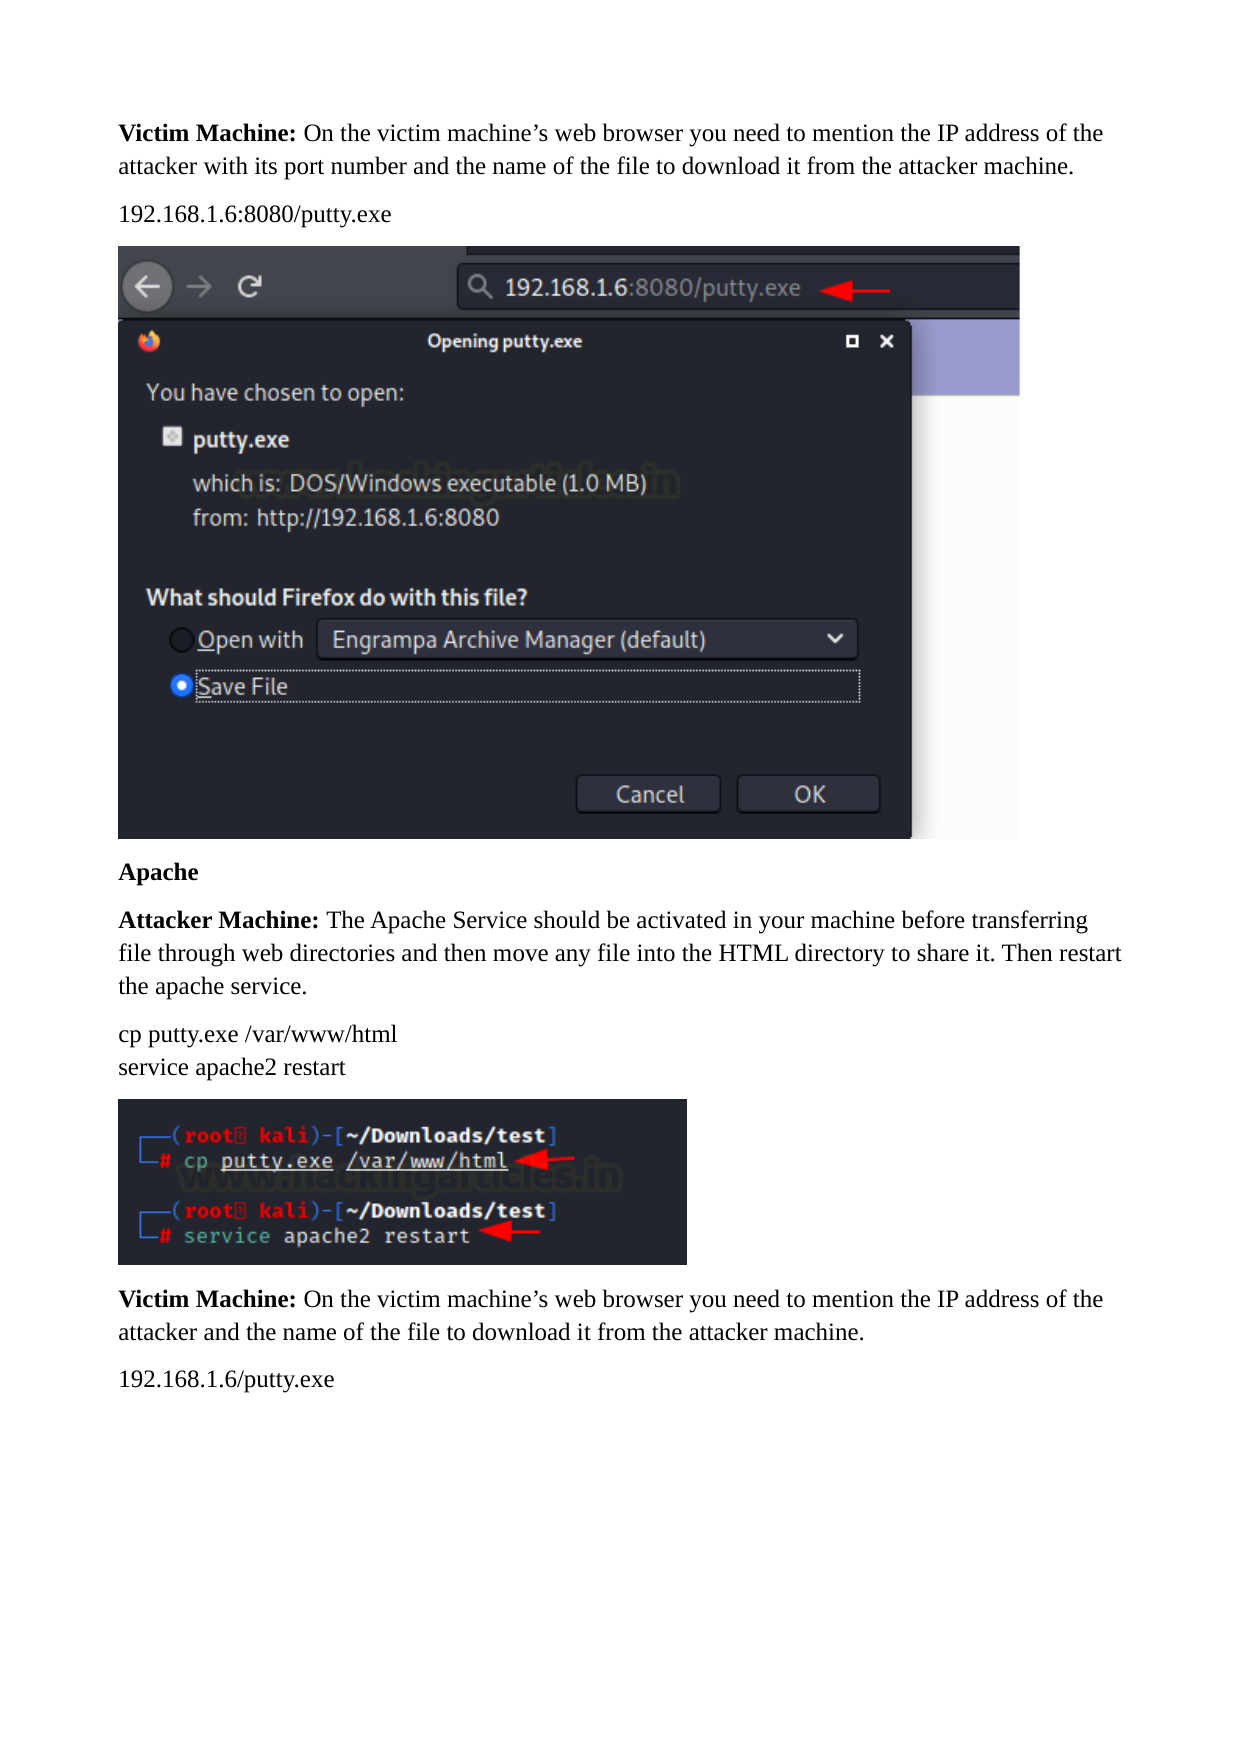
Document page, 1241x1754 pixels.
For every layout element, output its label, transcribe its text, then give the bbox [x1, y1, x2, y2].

text service apache2 restart [118, 1052, 1122, 1080]
text Victim Machine: On the victim machine’s web browser you need to mention the IP address of the attacker with its port number and the name of the file to download it from the attacker machine. [118, 118, 1122, 180]
text Attacker Machine: The Apache Service should be activated in your machine before transferring file through web directories and then move any file into the HTML directory to share it. Then restart the apache service. [118, 905, 1122, 1000]
text 192.168.1.6:8080/putty.exe [118, 199, 1122, 227]
text Victim Machine: On the victim machine’s web browser you need to mention the IP address of the attacker and the name of the file to download it from the attacker machine. [118, 1284, 1122, 1346]
picture [118, 246, 1020, 839]
picture [118, 1099, 687, 1265]
text cp putty.exe /var/www/html [118, 1019, 1122, 1047]
text Apache [118, 857, 1122, 886]
text 192.168.1.6/putty.exe [118, 1364, 1122, 1393]
